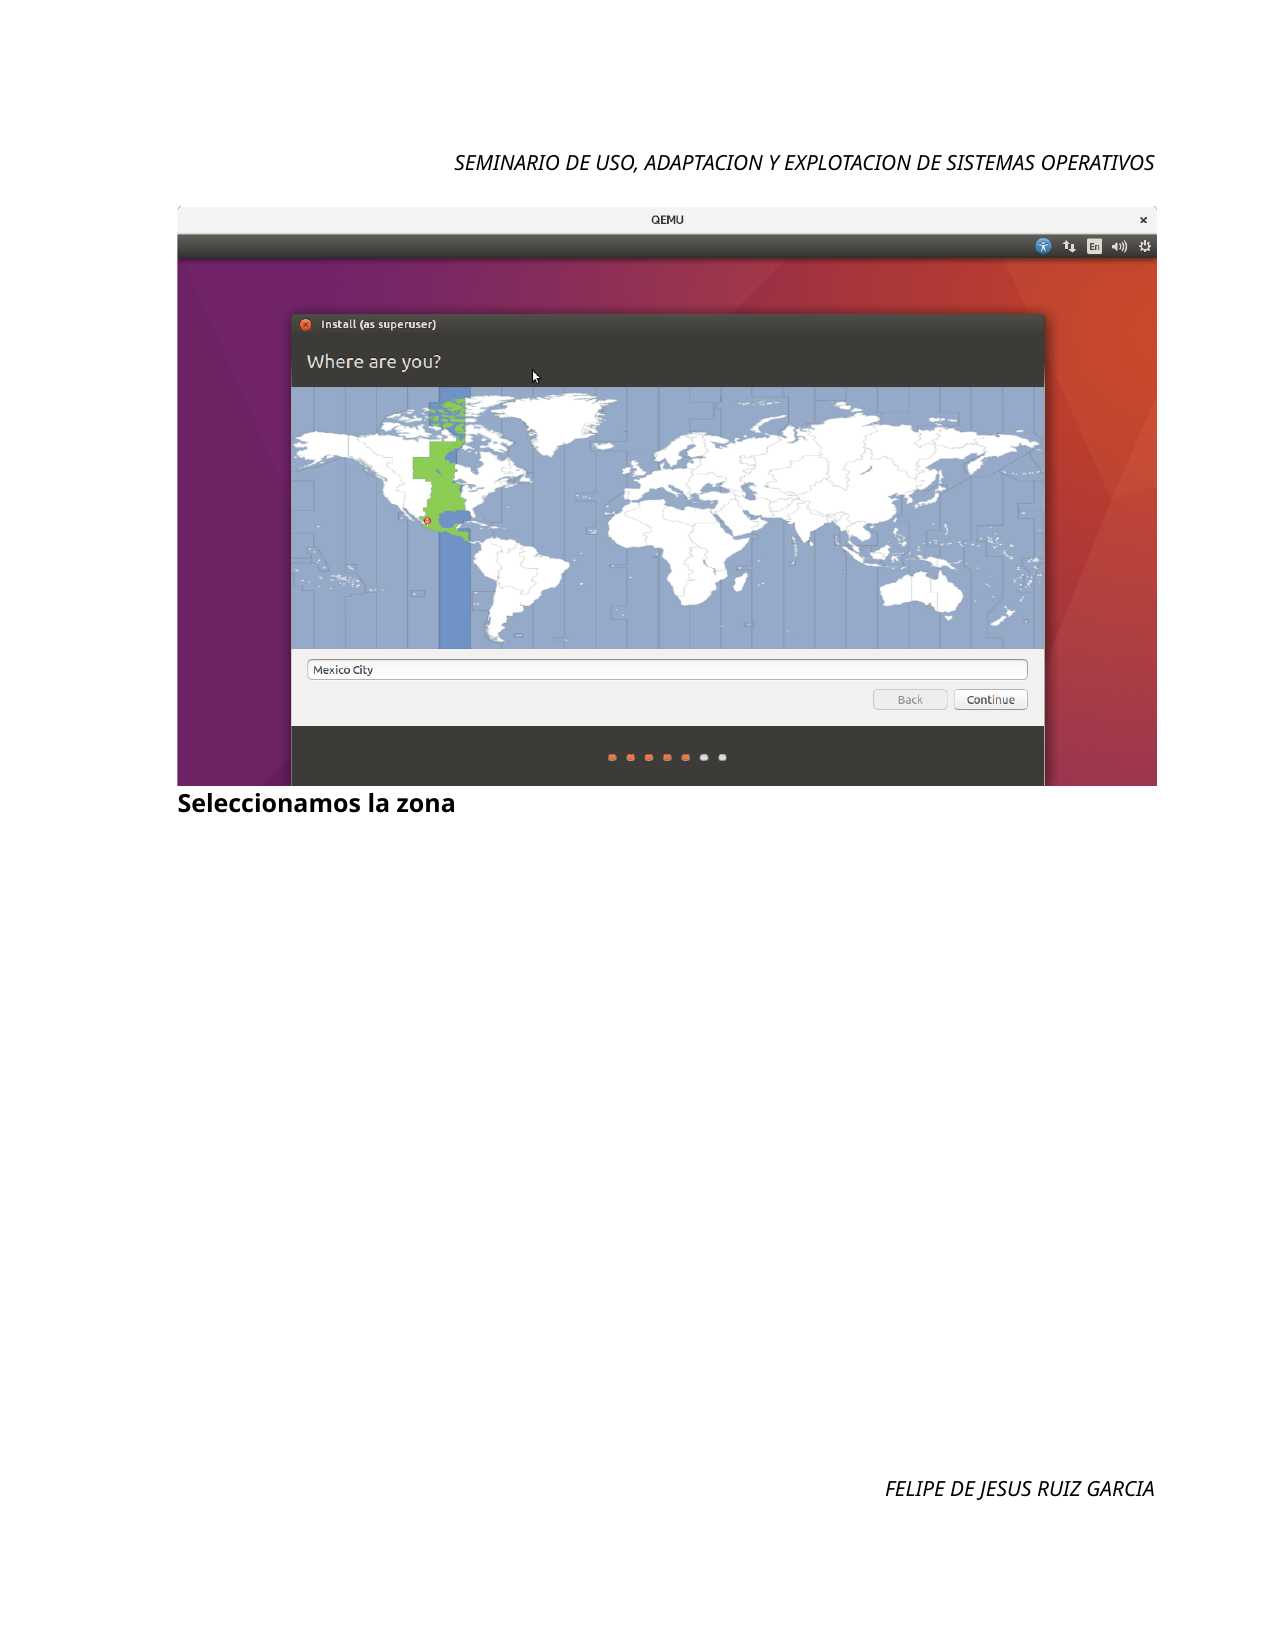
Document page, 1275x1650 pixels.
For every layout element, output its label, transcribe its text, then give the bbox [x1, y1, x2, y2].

text Seleccionamos la zona [177, 786, 1157, 820]
picture [177, 206, 1157, 786]
